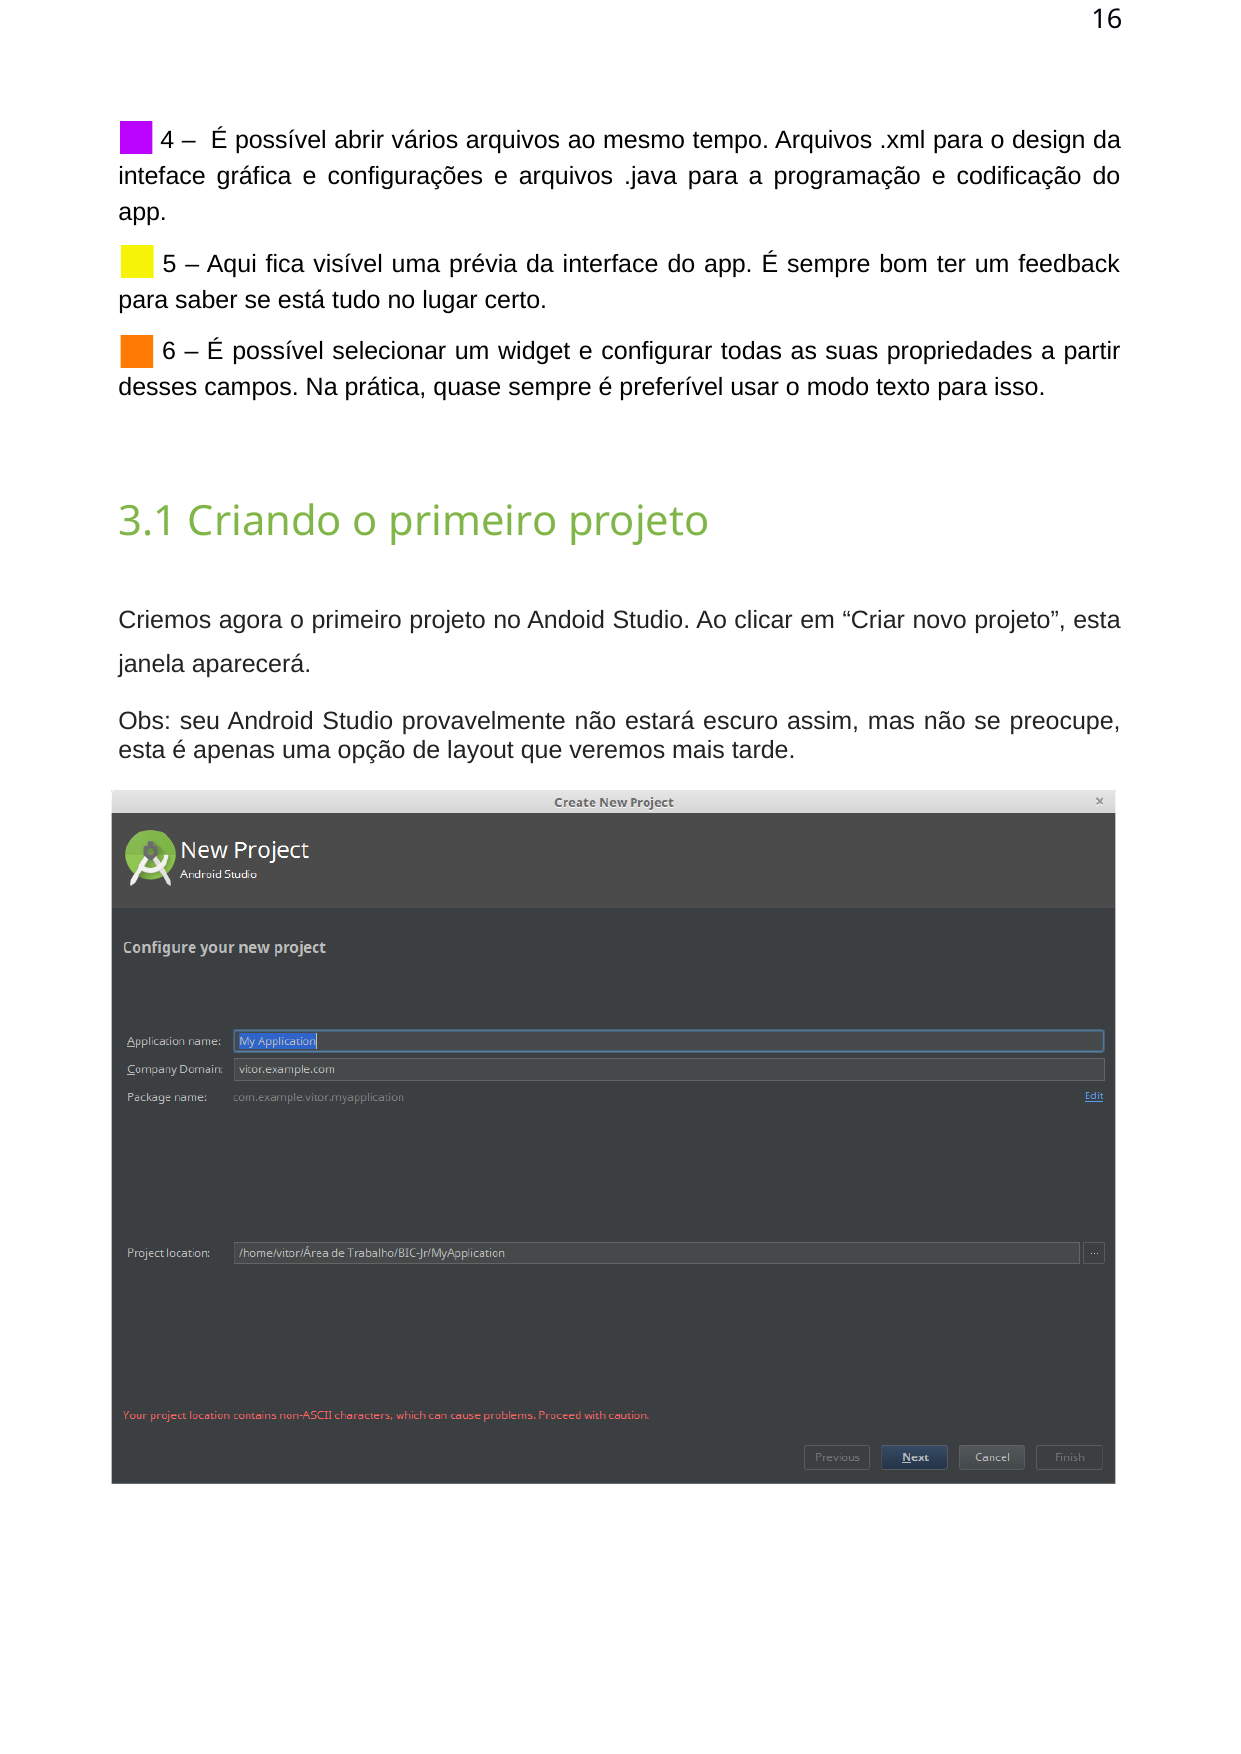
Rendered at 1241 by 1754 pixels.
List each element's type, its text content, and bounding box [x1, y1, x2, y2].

text 4 – É possível abrir vários arquivos ao mesmo tempo. Arquivos .xml para o design da inteface gráfica e configurações e arquivos .java para a programação e codificação do app. [118, 118, 1122, 226]
text 5 – Aqui fica visível uma prévia da interface do app. É sempre bom ter um feedback para saber se está tudo no lugar certo. [118, 242, 1122, 313]
text 6 – É possível selecionar um widget e configurar todas as suas propriedades a partir desses campos. Na prática, quase sempre é preferível usar o modo texto para isso. [118, 329, 1122, 401]
picture [120, 121, 153, 154]
text Criemos agora o primeiro projeto no Andoid Studio. Ao clicar em “Criar novo projeto”, esta janela aparecerá. [118, 606, 1122, 677]
picture [120, 245, 154, 278]
subtitle 3.1 Criando o primeiro projeto [118, 491, 1122, 548]
picture [120, 335, 154, 368]
text Obs: seu Android Studio provavelmente não estará escuro assim, mas não se preocupe, esta é apenas uma opção de layout que veremos mais tarde. [118, 706, 1122, 764]
picture [111, 790, 1116, 1484]
